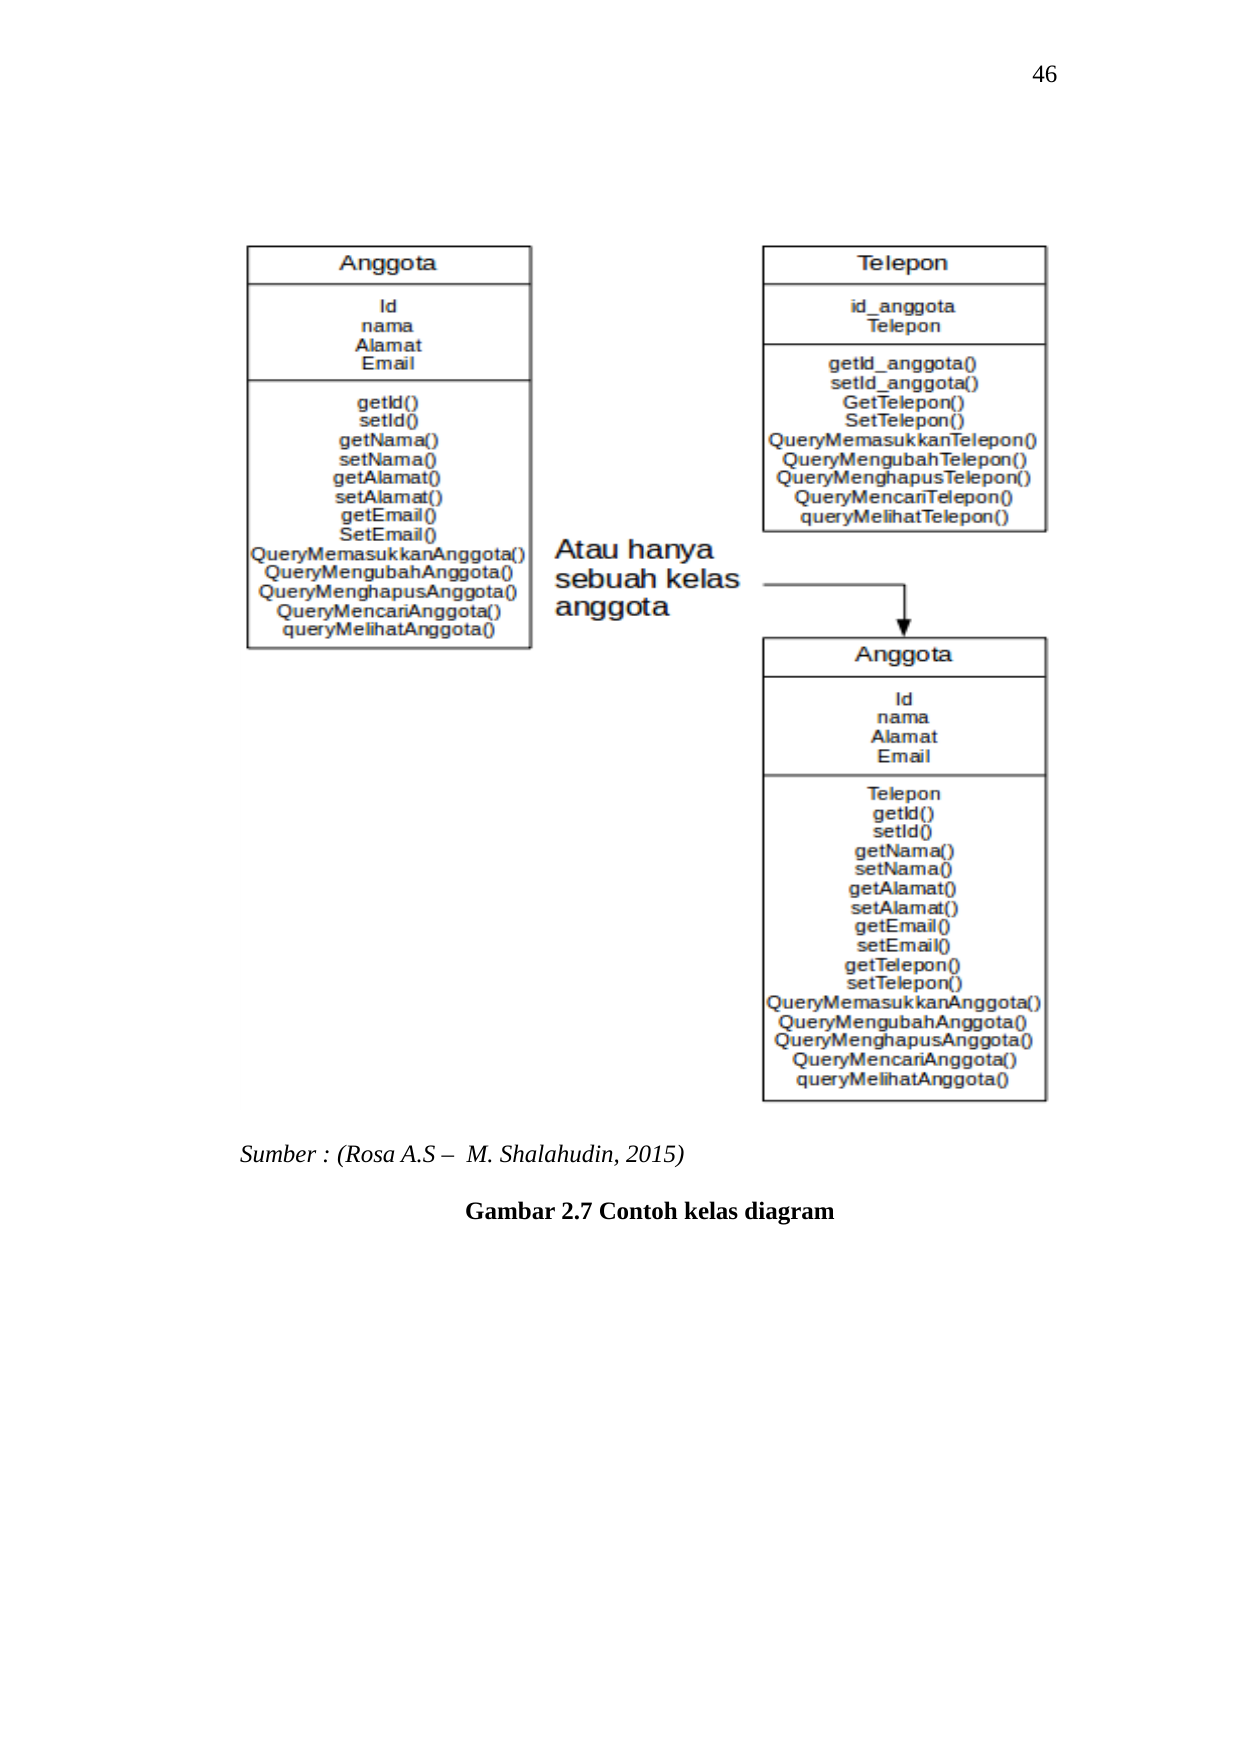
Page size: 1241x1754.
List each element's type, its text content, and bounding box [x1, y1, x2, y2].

picture [239, 241, 1060, 1110]
text Gambar 2.7 Contoh kelas diagram [240, 1196, 1060, 1225]
text Sumber : (Rosa A.S – M. Shalahudin, 2015) [240, 1110, 1060, 1167]
